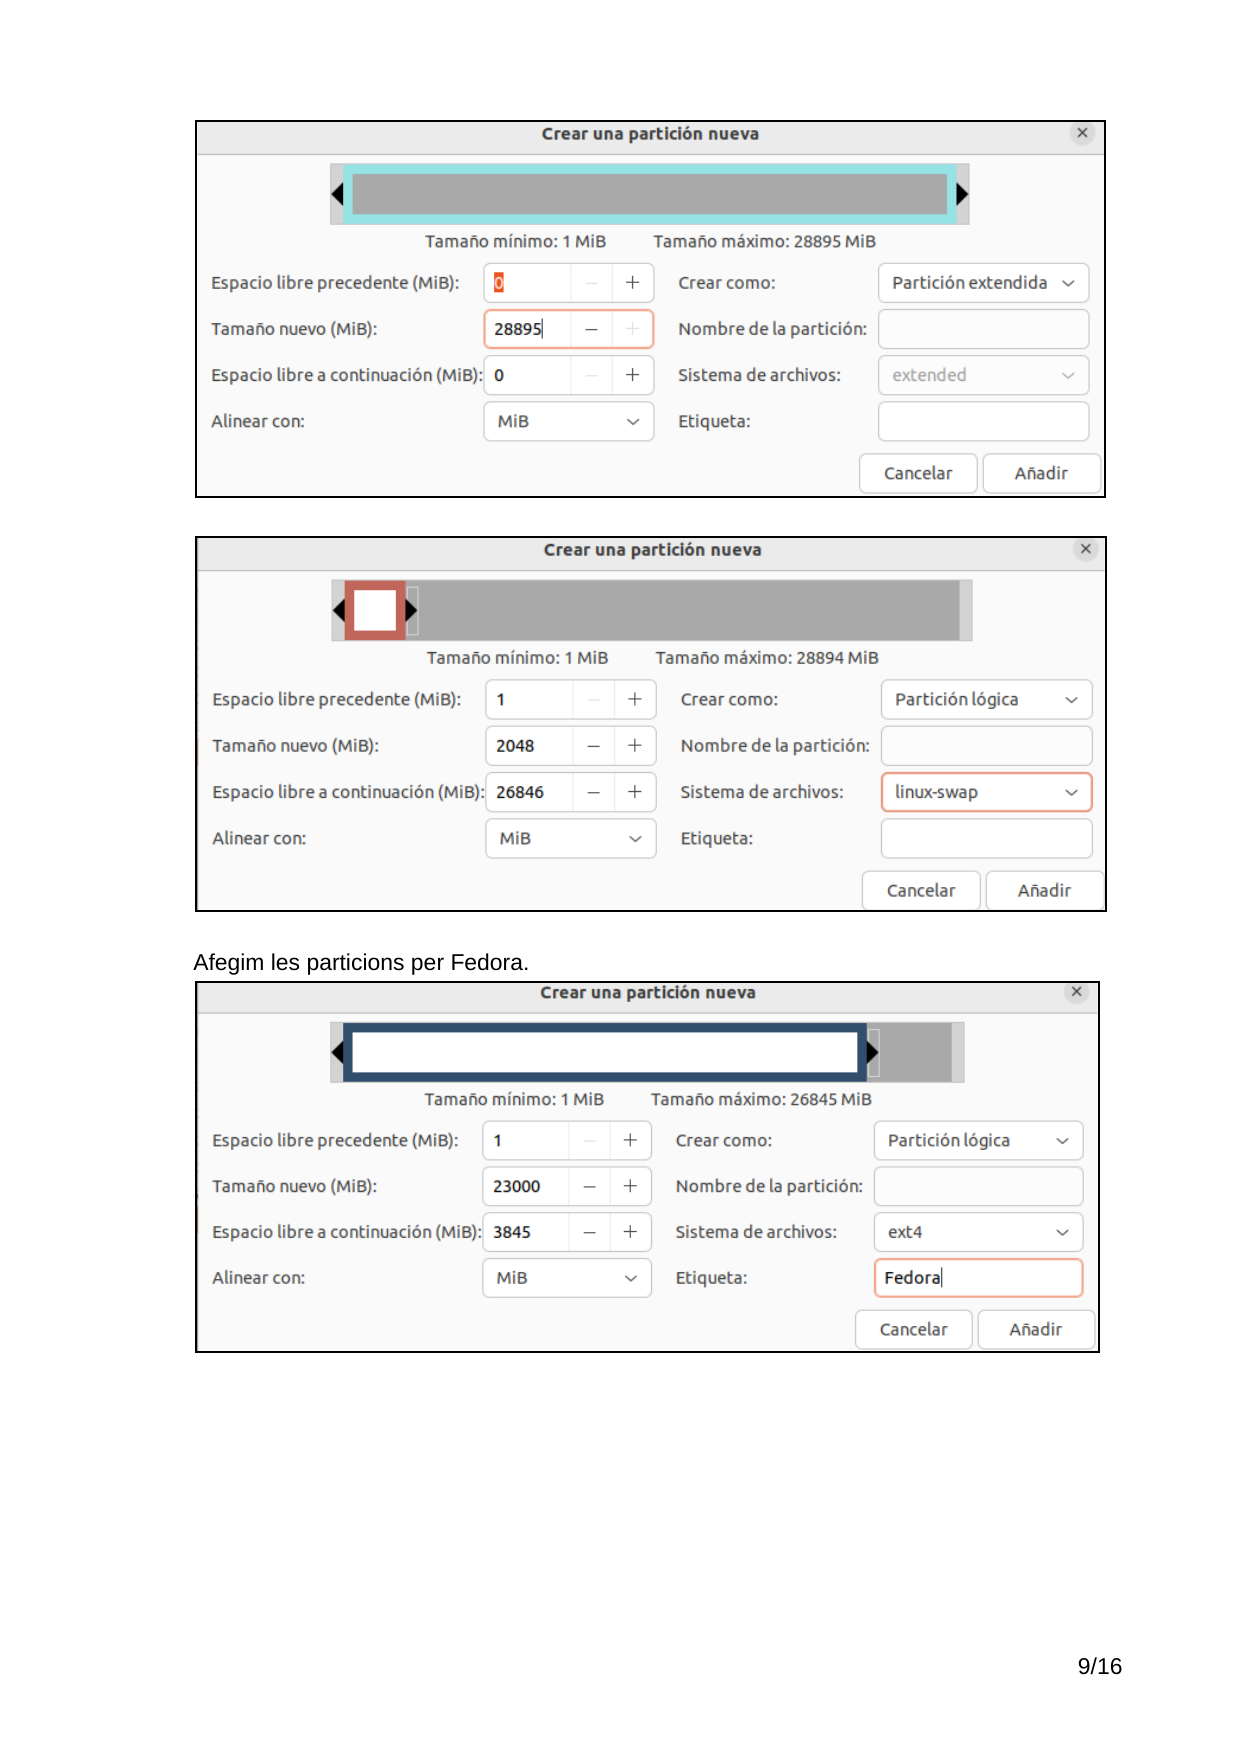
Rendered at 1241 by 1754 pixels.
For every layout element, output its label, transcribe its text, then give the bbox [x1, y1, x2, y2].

text Afegim les particions per Fedora. [118, 949, 1122, 975]
picture [197, 983, 1098, 1351]
picture [197, 122, 1104, 496]
picture [197, 538, 1105, 910]
